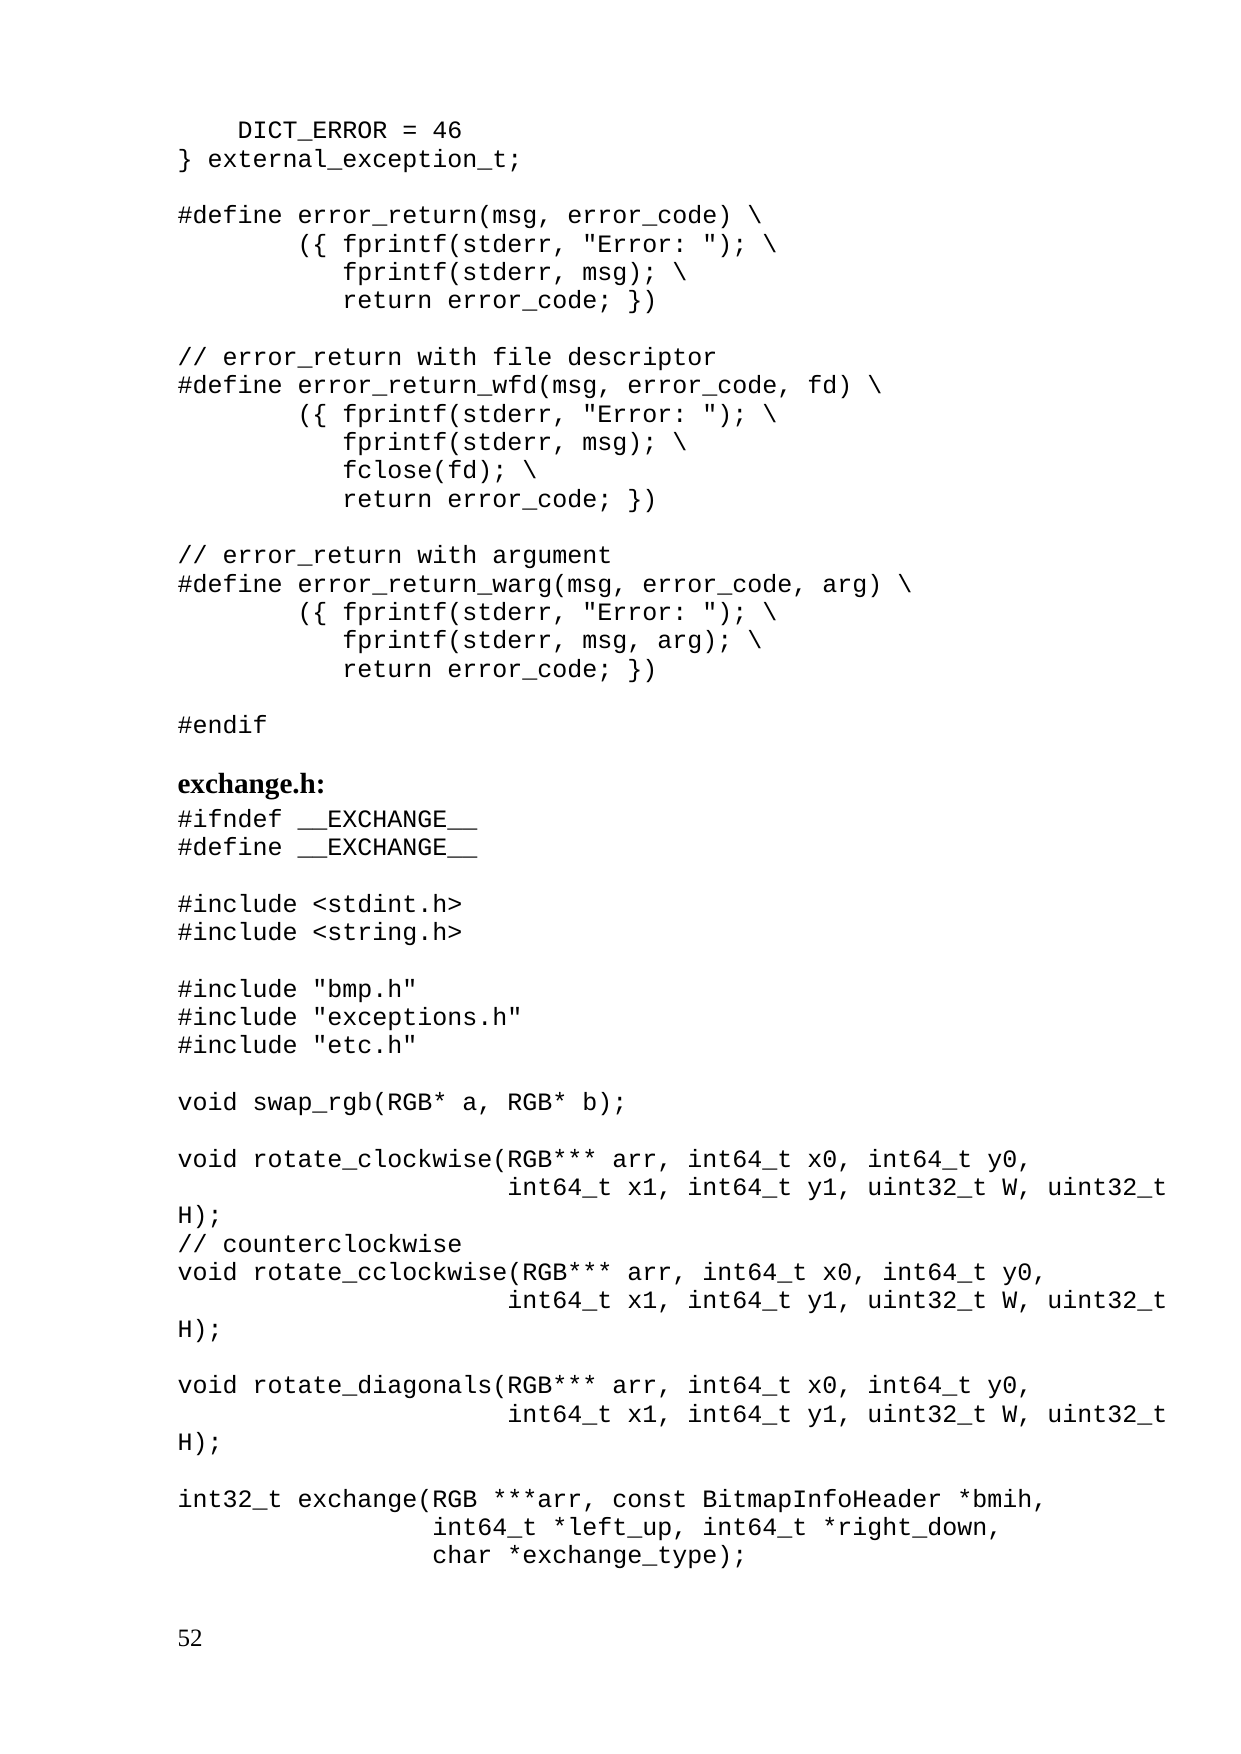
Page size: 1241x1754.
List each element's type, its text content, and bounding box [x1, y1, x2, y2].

text ({ fprintf(stderr, "Error: "); \ [177, 600, 1181, 628]
text int64_t x1, int64_t y1, uint32_t W, uint32_t H); [177, 1288, 1181, 1344]
text #endif [177, 713, 1181, 741]
text void swap_rgb(RGB* a, RGB* b); [177, 1089, 1181, 1118]
text // error_return with file descriptor [177, 345, 1181, 373]
text #include "bmp.h" [177, 976, 1181, 1004]
text int32_t exchange(RGB ***arr, const BitmapInfoHeader *bmih, [177, 1486, 1181, 1514]
text return error_code; }) [177, 288, 1181, 316]
text void rotate_cclockwise(RGB*** arr, int64_t x0, int64_t y0, [177, 1259, 1181, 1288]
subtitle exchange.h: [177, 766, 1181, 800]
text fprintf(stderr, msg); \ [177, 430, 1181, 458]
text // counterclockwise [177, 1231, 1181, 1259]
text ({ fprintf(stderr, "Error: "); \ [177, 231, 1181, 260]
text #define error_return_wfd(msg, error_code, fd) \ [177, 373, 1181, 401]
text DICT_ERROR = 46 [177, 118, 1181, 146]
text void rotate_clockwise(RGB*** arr, int64_t x0, int64_t y0, [177, 1146, 1181, 1174]
text #include <stdint.h> [177, 891, 1181, 919]
text } external_exception_t; [177, 146, 1181, 175]
text #ifndef __EXCHANGE__ [177, 806, 1181, 834]
text #define __EXCHANGE__ [177, 834, 1181, 863]
text #include <string.h> [177, 919, 1181, 948]
text fprintf(stderr, msg); \ [177, 260, 1181, 288]
text int64_t x1, int64_t y1, uint32_t W, uint32_t H); [177, 1174, 1181, 1231]
text int64_t *left_up, int64_t *right_down, [177, 1514, 1181, 1543]
text fclose(fd); \ [177, 458, 1181, 486]
text // error_return with argument [177, 543, 1181, 571]
text void rotate_diagonals(RGB*** arr, int64_t x0, int64_t y0, [177, 1373, 1181, 1401]
text #include "exceptions.h" [177, 1004, 1181, 1033]
text #define error_return(msg, error_code) \ [177, 203, 1181, 231]
text fprintf(stderr, msg, arg); \ [177, 628, 1181, 656]
text ({ fprintf(stderr, "Error: "); \ [177, 401, 1181, 430]
text #include "etc.h" [177, 1033, 1181, 1061]
text return error_code; }) [177, 656, 1181, 685]
text return error_code; }) [177, 486, 1181, 515]
text #define error_return_warg(msg, error_code, arg) \ [177, 571, 1181, 600]
text char *exchange_type); [177, 1543, 1181, 1571]
text int64_t x1, int64_t y1, uint32_t W, uint32_t H); [177, 1401, 1181, 1458]
